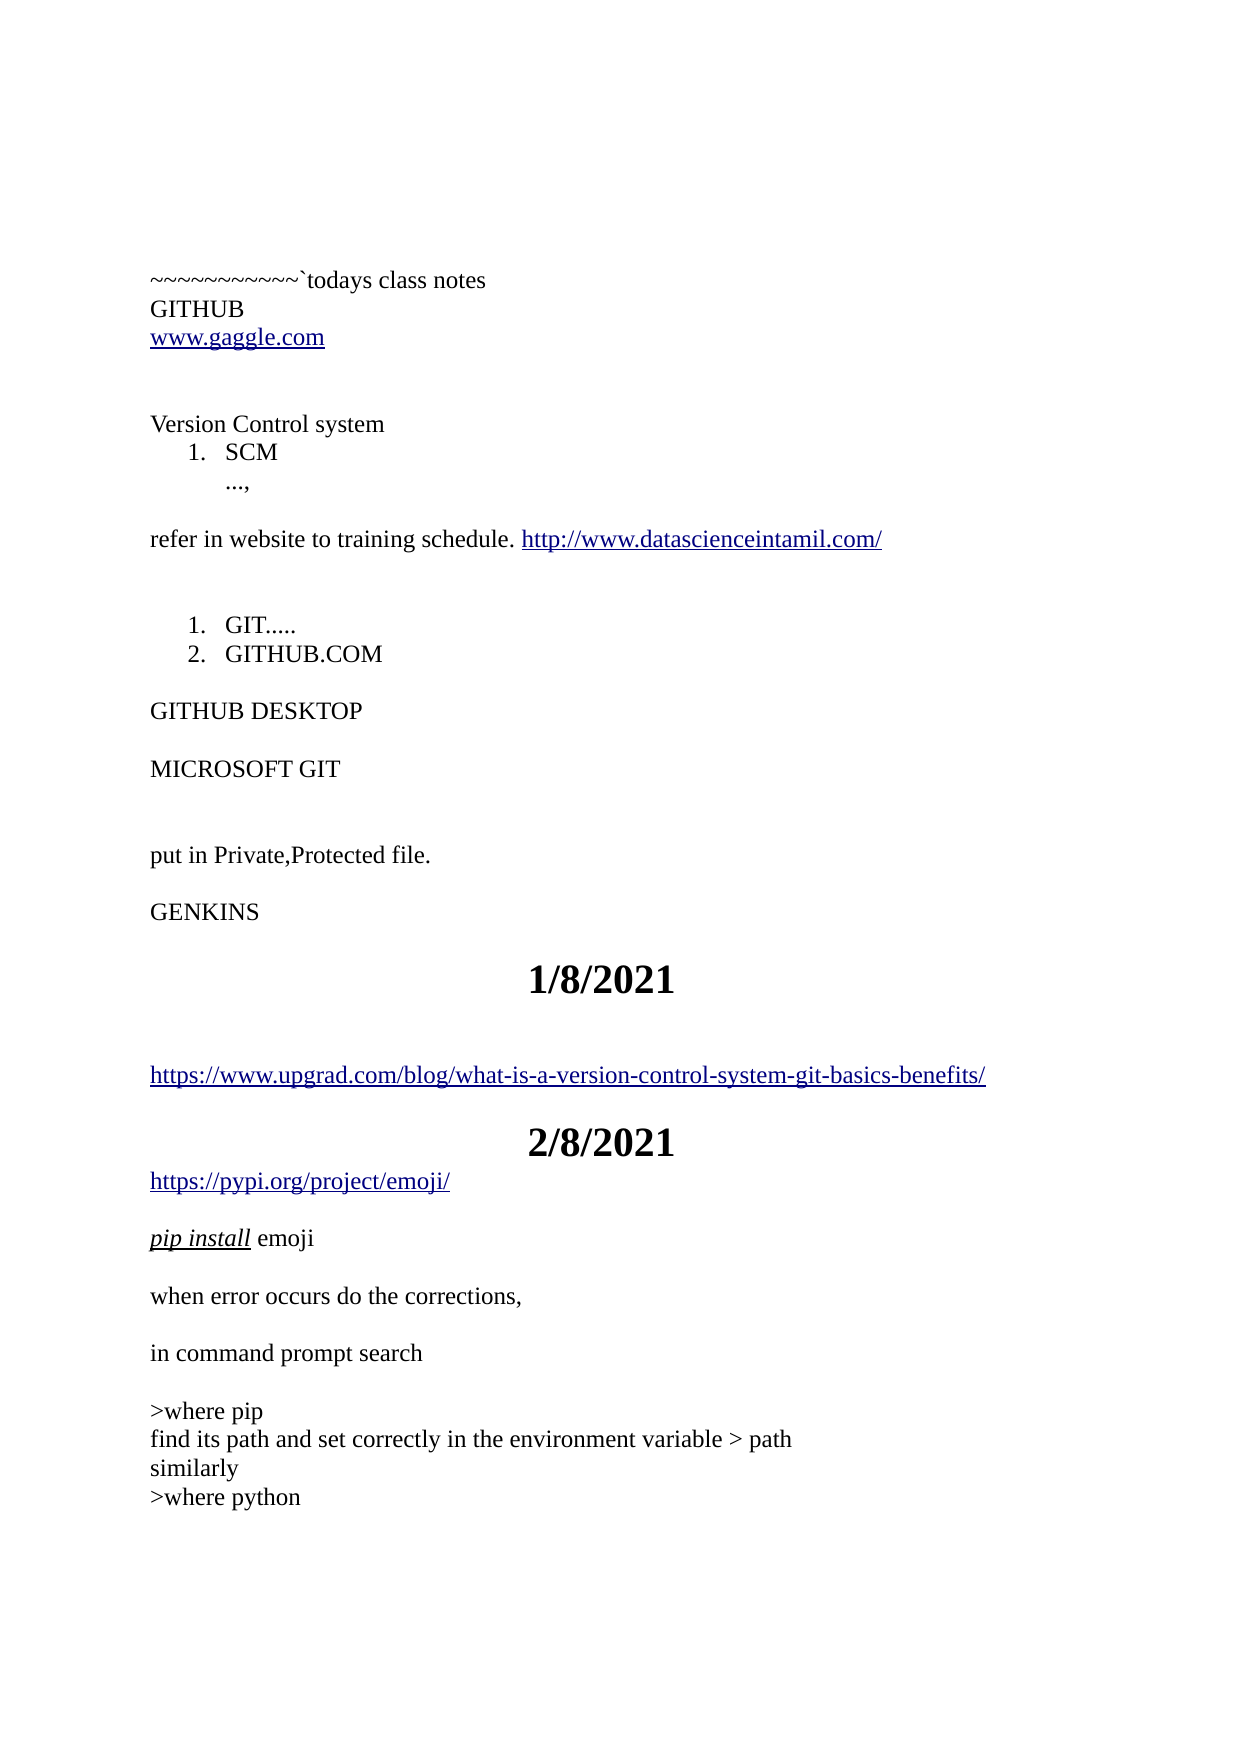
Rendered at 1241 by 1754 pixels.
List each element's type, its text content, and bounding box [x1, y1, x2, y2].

text https://www.upgrad.com/blog/what-is-a-version-control-system-git-basics-benefits/ [150, 1060, 1053, 1089]
text put in Private,Protected file. [150, 840, 1053, 869]
text refer in website to training schedule. http://www.datascienceintamil.com/ [150, 524, 1053, 552]
text pip install emoji [150, 1223, 1053, 1252]
text >where pip [150, 1396, 1053, 1424]
list GITHUB.COM [187, 639, 1053, 667]
text MICROSOFT GIT [150, 754, 1053, 782]
list SCM [187, 437, 1053, 466]
text 1/8/2021 [150, 955, 1053, 1003]
list ..., [187, 466, 1053, 495]
text >where python [150, 1482, 1053, 1511]
text Version Control system [150, 409, 1053, 437]
text similarly [150, 1453, 1053, 1482]
text in command prompt search [150, 1338, 1053, 1367]
text https://pypi.org/project/emoji/ [150, 1166, 1053, 1194]
text GITHUB DESKTOP [150, 696, 1053, 725]
text when error occurs do the corrections, [150, 1281, 1053, 1309]
text GITHUB [150, 294, 1053, 322]
text 2/8/2021 [150, 1118, 1053, 1166]
list GIT..... [187, 610, 1053, 639]
text www.gaggle.com [150, 322, 1053, 351]
text find its path and set correctly in the environment variable > path [150, 1424, 1053, 1453]
text ~~~~~~~~~~~`todays class notes [150, 265, 1053, 294]
text GENKINS [150, 897, 1053, 926]
